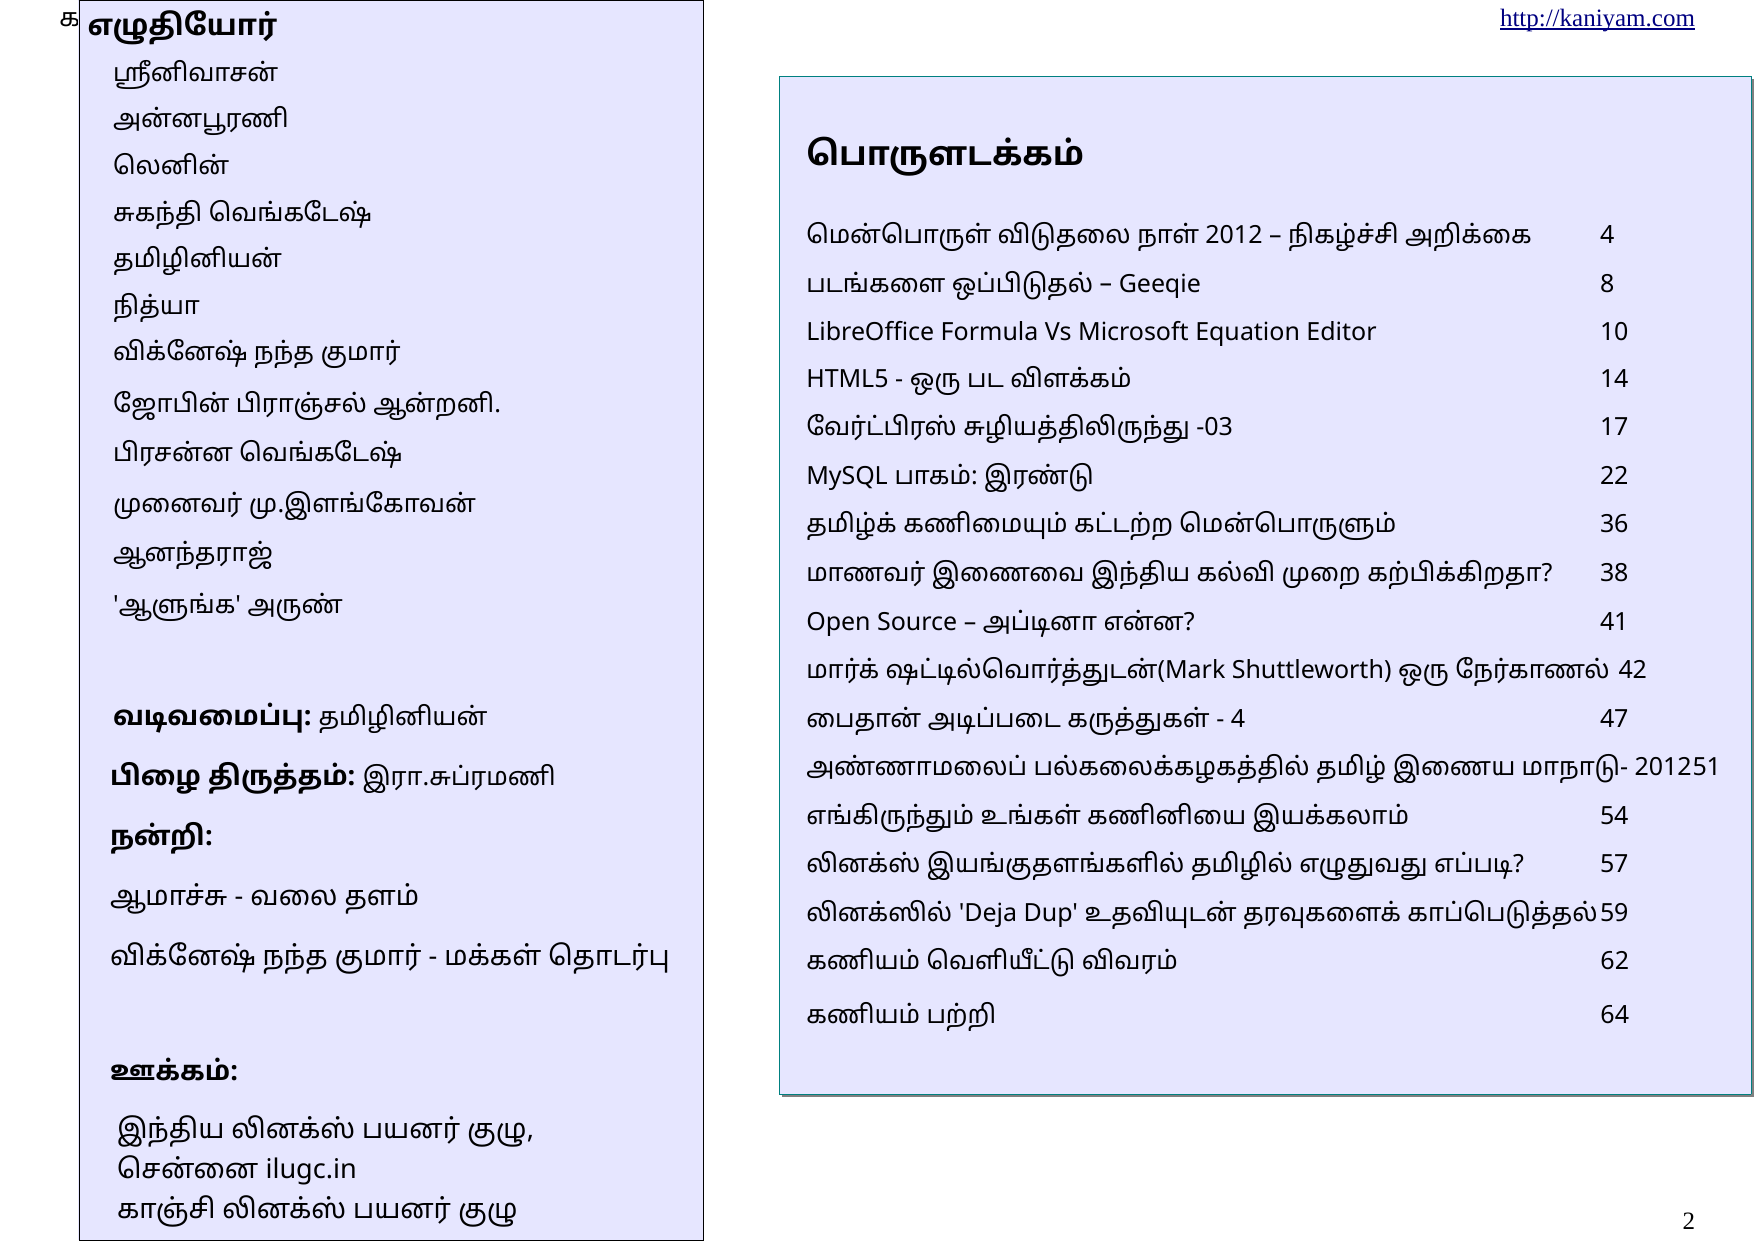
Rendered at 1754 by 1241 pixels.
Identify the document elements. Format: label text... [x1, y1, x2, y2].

text எங்கிருந்தும் உங்கள் கணினியை இயக்கலாம் 54 [806, 797, 1727, 833]
text ஊக்கம்: [88, 1051, 694, 1090]
text ஆமாச்சு - வலை தளம் [88, 876, 694, 916]
subtitle மென்பொருள் விடுதலை நாள் 2012 – நிகழ்ச்சி அறிக்கை 4 [806, 217, 1727, 253]
text தமிழினியன் [113, 246, 694, 277]
text படங்களை ஒப்பிடுதல் – Geeqie 8 [806, 265, 1727, 301]
text LibreOffice Formula Vs Microsoft Equation Editor 10 [806, 314, 1727, 348]
text லினக்ஸில் 'Deja Dup' உதவியுடன் தரவுகளைக் காப்பெடுத்தல் 59 [806, 894, 1727, 931]
text காஞ்சி லினக்ஸ் பயனர் குழு [88, 1190, 694, 1230]
text மார்க் ஷட்டில்வொர்த்துடன்(Mark Shuttleworth) ஒரு நேர்காணல் 42 [806, 652, 1727, 688]
text எழுதியோர் [87, 9, 694, 47]
text அண்ணாமலைப் பல்கலைக்கழகத்தில் தமிழ் இணைய மாநாடு- 2012 51 [806, 749, 1727, 785]
text வடிவமைப்பு: தமிழினியன் [113, 696, 694, 736]
text விக்னேஷ் நந்த குமார் [113, 339, 694, 370]
text கணியம் வெளியீட்டு விவரம் 62 [806, 943, 1727, 979]
text Open Source – அப்டினா என்ன? 41 [806, 603, 1727, 639]
text 'ஆளுங்க' அருண் [113, 587, 694, 623]
text வேர்ட்பிரஸ் சுழியத்திலிருந்து -03 17 [806, 409, 1727, 445]
text சுகந்தி வெங்கடேஷ் [113, 199, 694, 230]
text சென்னை ilugc.in [88, 1150, 694, 1190]
text ஆனந்தராஜ் [113, 540, 694, 571]
text நித்யா [113, 292, 694, 323]
text பொருளடக்கம் [806, 136, 1727, 179]
text மாணவர் இணைவை இந்திய கல்வி முறை கற்பிக்கிறதா? 38 [806, 555, 1727, 591]
text பிரசன்ன வெங்கடேஷ் [113, 439, 694, 471]
text நன்றி: [88, 816, 694, 856]
text பிழை திருத்தம்: இரா.சுப்ரமணி [88, 756, 694, 796]
text அன்னபூரணி [113, 106, 694, 137]
text லினக்ஸ் இயங்குதளங்களில் தமிழில் எழுதுவது எப்படி? 57 [806, 846, 1727, 882]
text கணியம் பற்றி 64 [806, 997, 1727, 1033]
text ஸ்ரீனிவாசன் [113, 59, 694, 91]
text ஜோபின் பிராஞ்சல் ஆன்றனி. [113, 385, 694, 421]
text முனைவர் மு.இளங்கோவன் [113, 486, 694, 522]
text பைதான் அடிப்படை கருத்துகள் - 4 47 [806, 700, 1727, 736]
text விக்னேஷ் நந்த குமார் - மக்கள் தொடர்பு [88, 936, 694, 976]
text தமிழ்க் கணிமையும் கட்டற்ற மென்பொருளும் 36 [806, 506, 1727, 542]
text இந்திய லினக்ஸ் பயனர் குழு, [88, 1110, 694, 1150]
text HTML5 - ஒரு பட விளக்கம் 14 [806, 361, 1727, 397]
text லெனின் [113, 153, 694, 184]
text MySQL பாகம்: இரண்டு 22 [806, 458, 1727, 494]
